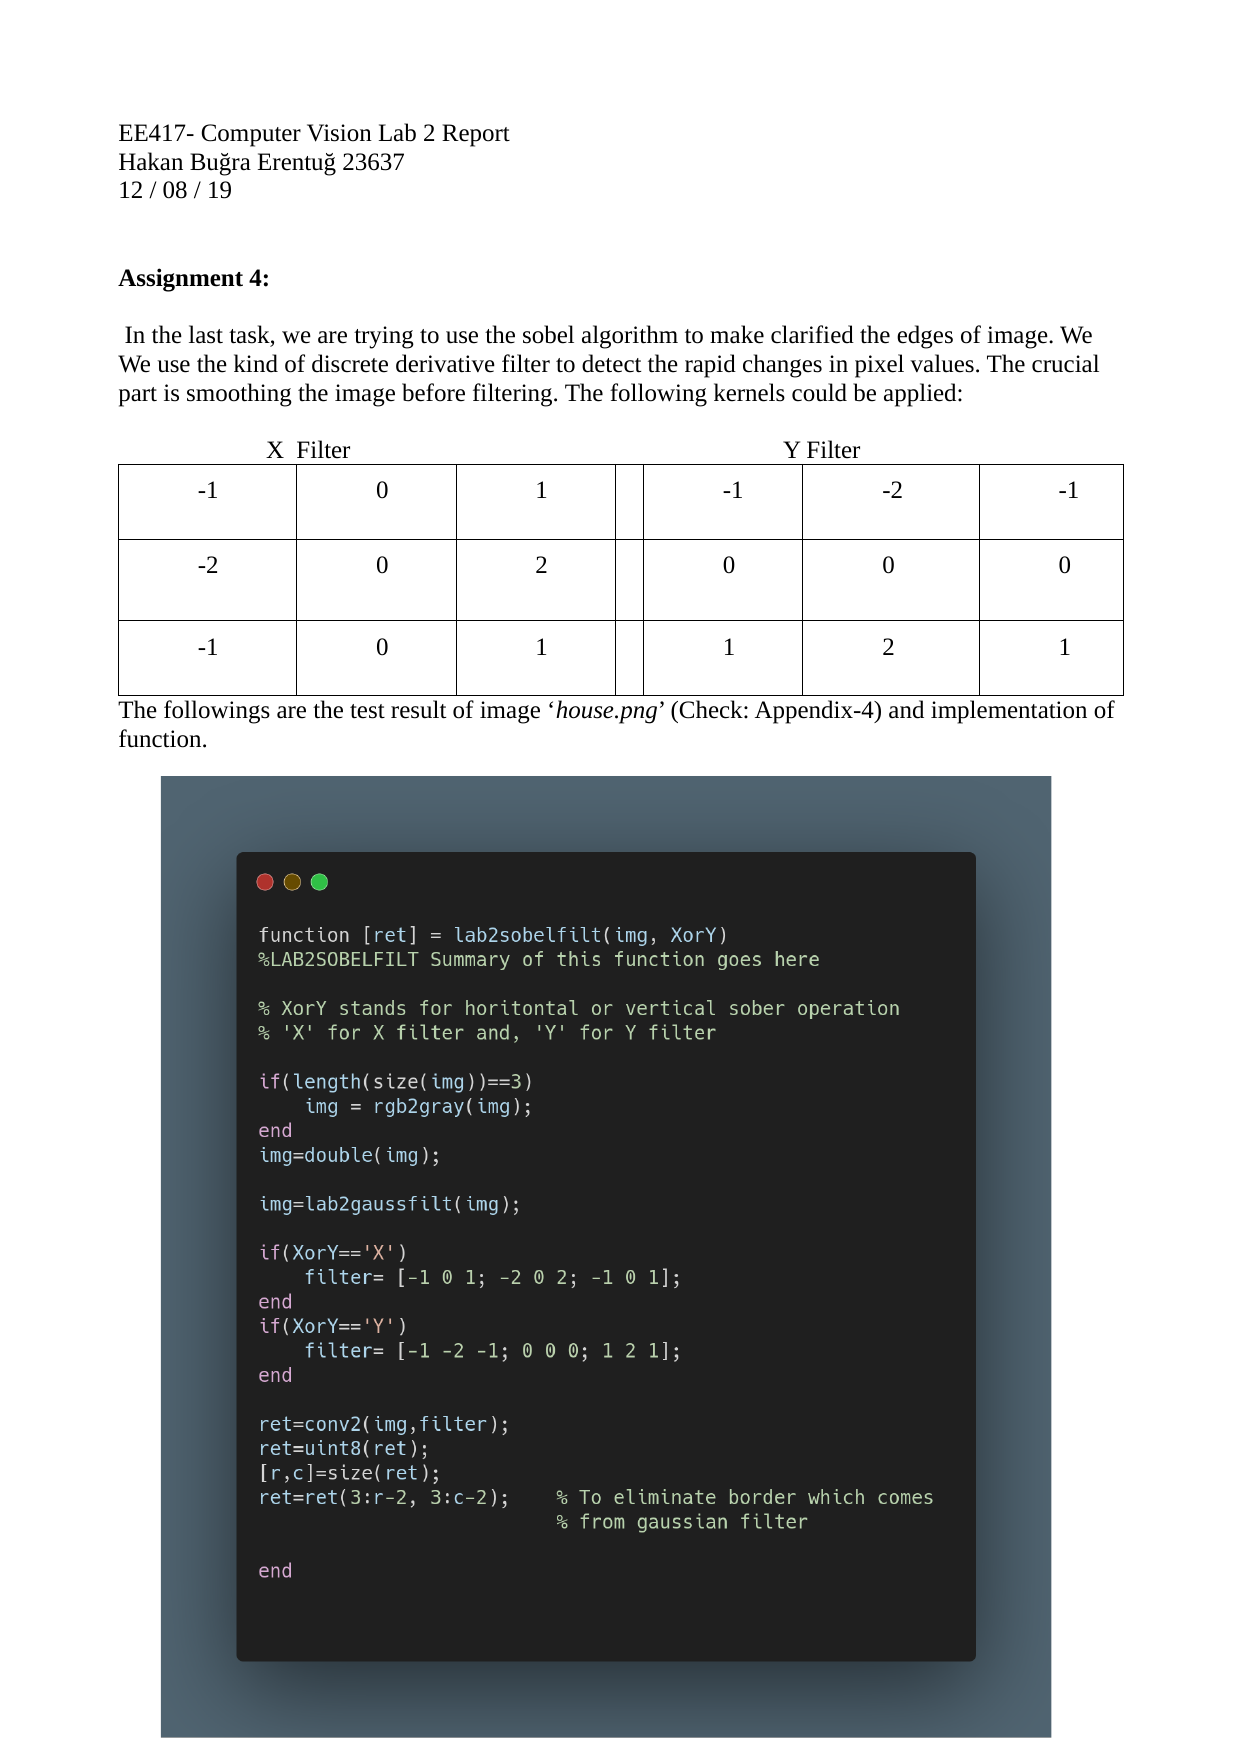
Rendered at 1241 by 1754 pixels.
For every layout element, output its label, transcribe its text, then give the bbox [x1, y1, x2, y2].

table_header -1 [980, 465, 1123, 539]
text In the last task, we are trying to use the sobel algorithm to make clarified the edges of image. We We use the kind of discrete derivative filter to detect the rapid changes in pixel values. The crucial part is smoothing the image before filtering. The following kernels could be applied: [118, 320, 1122, 435]
table_header [616, 465, 643, 539]
text X Filter Y Filter [118, 435, 1122, 464]
table_cell [616, 540, 643, 620]
table_cell 0 [644, 540, 802, 620]
table_cell 0 [297, 540, 456, 620]
table_header -1 [644, 465, 802, 539]
table_cell 2 [803, 621, 979, 695]
table_cell 0 [297, 621, 456, 695]
table_cell -1 [119, 621, 296, 695]
table_cell 2 [457, 540, 615, 620]
table_cell -2 [119, 540, 296, 620]
table_header -2 [803, 465, 979, 539]
table_cell 1 [457, 621, 615, 695]
table_cell 0 [803, 540, 979, 620]
table_header 1 [457, 465, 615, 539]
table_header -1 [119, 465, 296, 539]
table_cell 0 [980, 540, 1123, 620]
table_cell 1 [644, 621, 802, 695]
text Assignment 4: [118, 263, 1122, 291]
table_cell 1 [980, 621, 1123, 695]
table_header 0 [297, 465, 456, 539]
table_cell [616, 621, 643, 695]
picture [160, 775, 1052, 1738]
text The followings are the test result of image ‘house.png’ (Check: Appendix-4) and implementation of function. [118, 696, 1122, 753]
